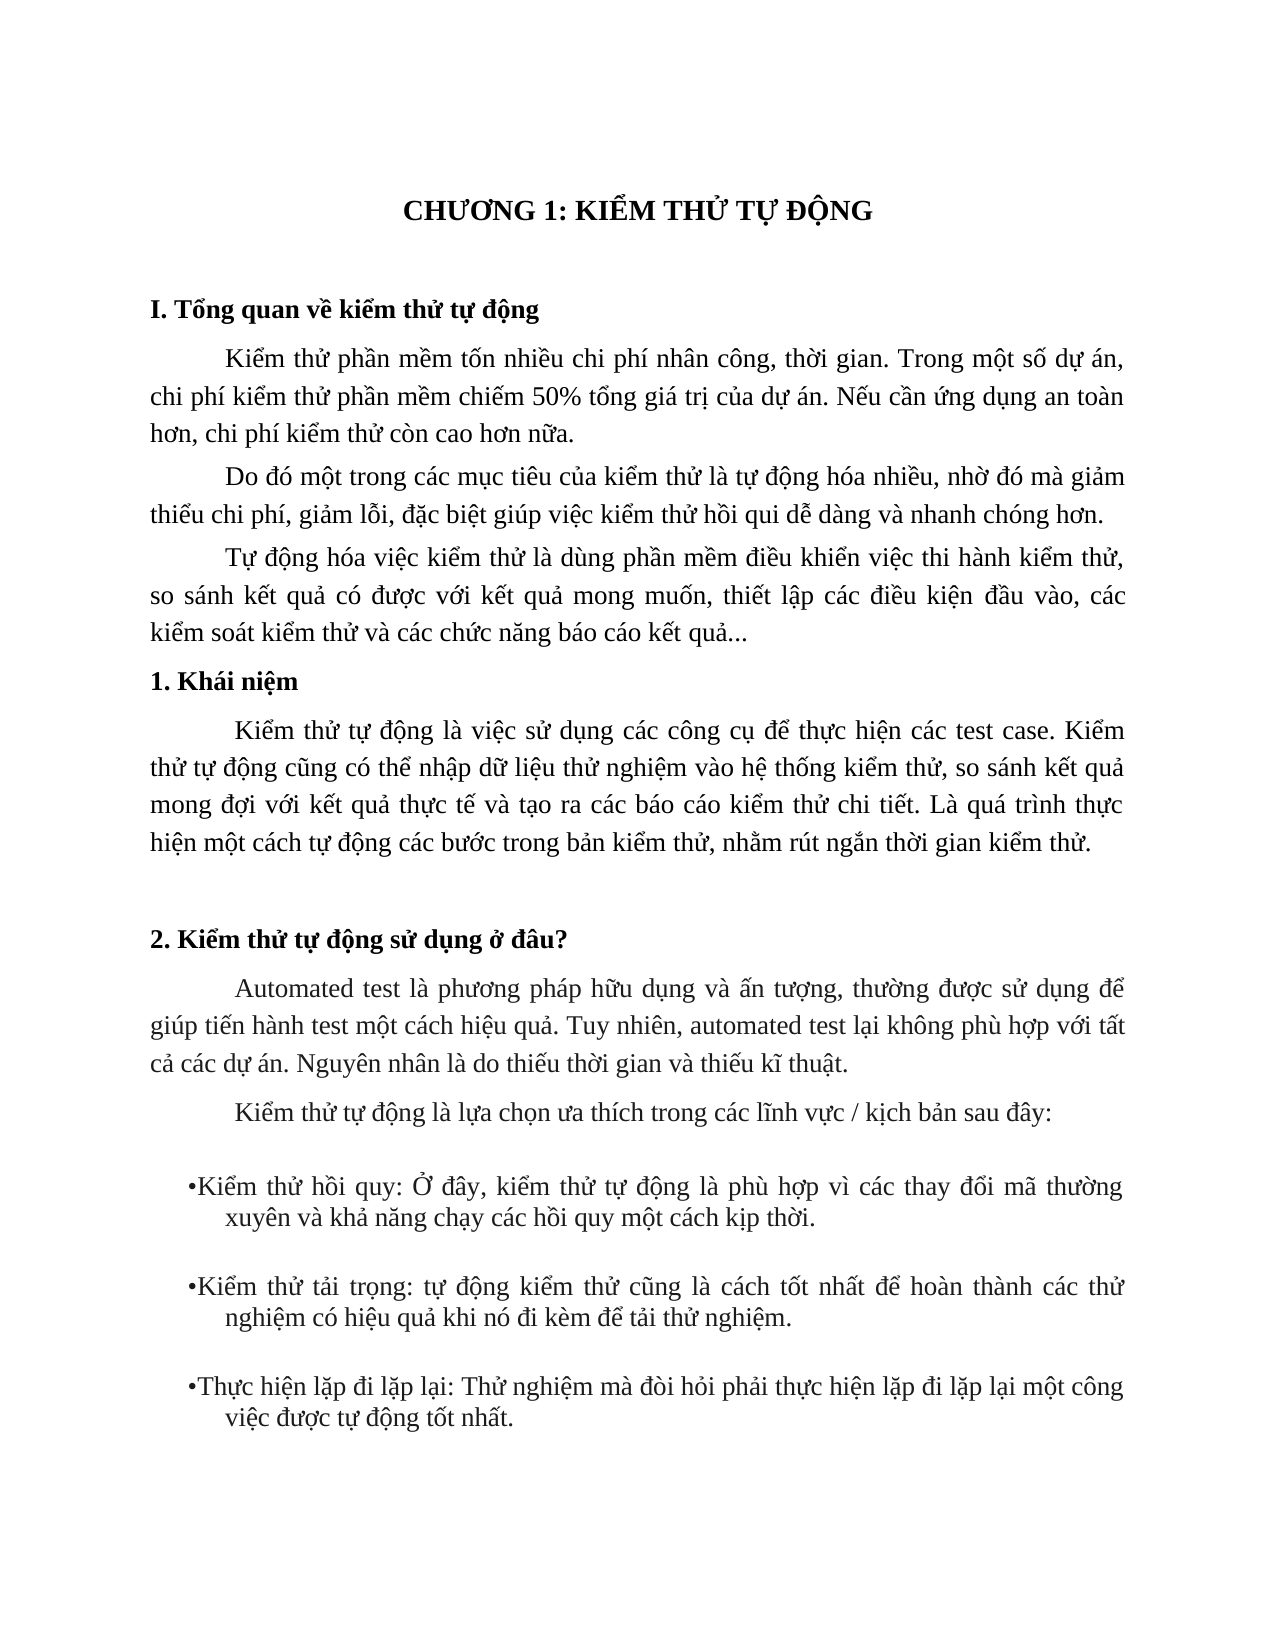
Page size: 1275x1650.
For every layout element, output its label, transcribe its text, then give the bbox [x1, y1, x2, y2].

text Kiểm thử tự động là việc sử dụng các công cụ để thực hiện các test case. Kiểm thử tự động cũng có thể nhập dữ liệu thử nghiệm vào hệ thống kiểm thử, so sánh kết quả mong đợi với kết quả thực tế và tạo ra các báo cáo kiểm thử chi tiết. Là quá trình thực hiện một cách tự động các bước trong bản kiểm thử, nhằm rút ngắn thời gian kiểm thử. [150, 714, 1126, 857]
text I. Tổng quan về kiểm thử tự động [150, 293, 1126, 324]
text Automated test là phương pháp hữu dụng và ấn tượng, thường được sử dụng để giúp tiến hành test một cách hiệu quả. Tuy nhiên, automated test lại không phù hợp với tất cả các dự án. Nguyên nhân là do thiếu thời gian và thiếu kĩ thuật. [150, 972, 1126, 1078]
list Kiểm thử tải trọng: tự động kiểm thử cũng là cách tốt nhất để hoàn thành các thử nghiệm có hiệu quả khi nó đi kèm để tải thử nghiệm. [187, 1270, 1125, 1332]
list Kiểm thử hồi quy: Ở đây, kiểm thử tự động là phù hợp vì các thay đổi mã thường xuyên và khả năng chạy các hồi quy một cách kịp thời. [187, 1170, 1125, 1233]
text 2. Kiểm thử tự động sử dụng ở đâu? [150, 923, 1126, 954]
text Tự động hóa việc kiểm thử là dùng phần mềm điều khiển việc thi hành kiểm thử, so sánh kết quả có được với kết quả mong muốn, thiết lập các điều kiện đầu vào, các kiểm soát kiểm thử và các chức năng báo cáo kết quả... [150, 541, 1126, 647]
text CHƯƠNG 1: KIỂM THỬ TỰ ĐỘNG [150, 193, 1126, 226]
list Thực hiện lặp đi lặp lại: Thử nghiệm mà đòi hỏi phải thực hiện lặp đi lặp lại một công việc được tự động tốt nhất. [187, 1370, 1125, 1432]
text Kiểm thử phần mềm tốn nhiều chi phí nhân công, thời gian. Trong một số dự án, chi phí kiểm thử phần mềm chiếm 50% tổng giá trị của dự án. Nếu cần ứng dụng an toàn hơn, chi phí kiểm thử còn cao hơn nữa. [150, 342, 1126, 448]
text Do đó một trong các mục tiêu của kiểm thử là tự động hóa nhiều, nhờ đó mà giảm thiểu chi phí, giảm lỗi, đặc biệt giúp việc kiểm thử hồi qui dễ dàng và nhanh chóng hơn. [150, 461, 1126, 529]
text 1. Khái niệm [150, 665, 1126, 696]
text Kiểm thử tự động là lựa chọn ưa thích trong các lĩnh vực / kịch bản sau đây: [150, 1096, 1126, 1127]
